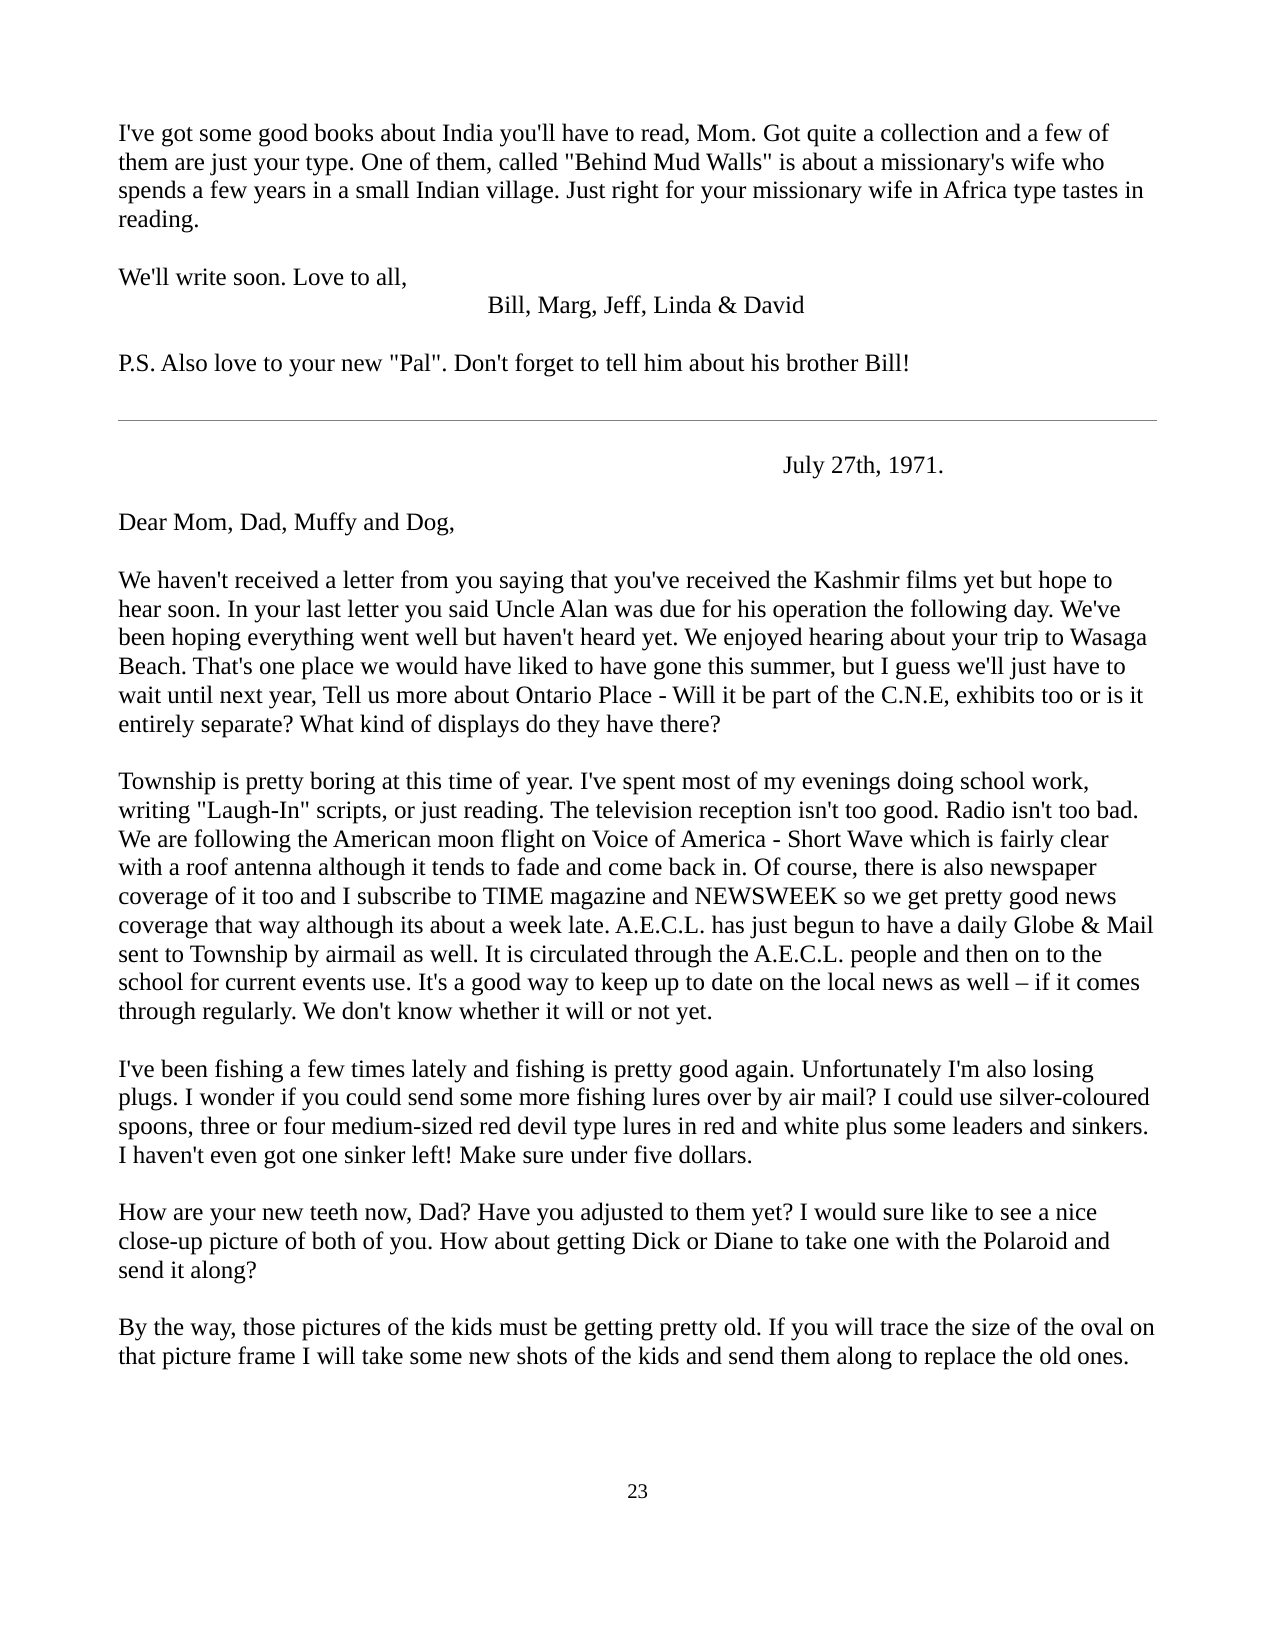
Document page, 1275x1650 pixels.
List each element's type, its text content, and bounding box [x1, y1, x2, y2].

text Dear Mom, Dad, Muffy and Dog, [118, 507, 1157, 536]
text We'll write soon. Love to all, [118, 262, 1157, 291]
text By the way, those pictures of the kids must be getting pretty old. If you will trace the size of the oval on that picture frame I will take some new shots of the kids and send them along to replace the old ones. [118, 1312, 1157, 1370]
text I've got some good books about India you'll have to read, Mom. Got quite a collection and a few of them are just your type. One of them, called "Behind Mud Walls" is about a missionary's wife who spends a few years in a small Indian village. Just right for your missionary wife in Africa type tastes in reading. [118, 118, 1157, 233]
text How are your new teeth now, Dad? Have you adjusted to them yet? I would sure like to see a nice close-up picture of both of you. How about getting Dick or Diane to take one with the Polaroid and send it along? [118, 1197, 1157, 1284]
text Township is pretty boring at this time of year. I've spent most of my evenings doing school work, writing "Laugh-In" scripts, or just reading. The television reception isn't too good. Radio isn't too bad. We are following the American moon flight on Voice of America - Short Wave which is fairly clear with a roof antenna although it tends to fade and come back in. Of course, there is also newspaper coverage of it too and I subscribe to TIME magazine and NEWSWEEK so we get pretty good news coverage that way although its about a week late. A.E.C.L. has just begun to have a daily Globe & Mail sent to Township by airmail as well. It is circulated through the A.E.C.L. people and then on to the school for current events use. It's a good way to keep up to date on the local news as well – if it comes through regularly. We don't know whether it will or not yet. [118, 766, 1157, 1025]
text Bill, Marg, Jeff, Linda & David [118, 291, 1157, 319]
text I've been fishing a few times lately and fishing is pretty good again. Unfortunately I'm also losing plugs. I wonder if you could send some more fishing lures over by air mail? I could use silver-coloured spoons, three or four medium-sized red devil type lures in red and white plus some leaders and sinkers. I haven't even got one sinker left! Make sure under five dollars. [118, 1054, 1157, 1169]
text We haven't received a letter from you saying that you've received the Kashmir films yet but hope to hear soon. In your last letter you said Uncle Alan was due for his operation the following day. We've been hoping everything went well but haven't heard yet. We enjoyed hearing about your trip to Wasaga Beach. That's one place we would have liked to have gone this summer, but I guess we'll just have to wait until next year, Tell us more about Ontario Place - Will it be part of the C.N.E, exhibits too or is it entirely separate? What kind of displays do they have there? [118, 565, 1157, 737]
text P.S. Also love to your new "Pal". Don't forget to tell him about his brother Bill! [118, 348, 1157, 377]
text July 27th, 1971. [118, 450, 1157, 479]
